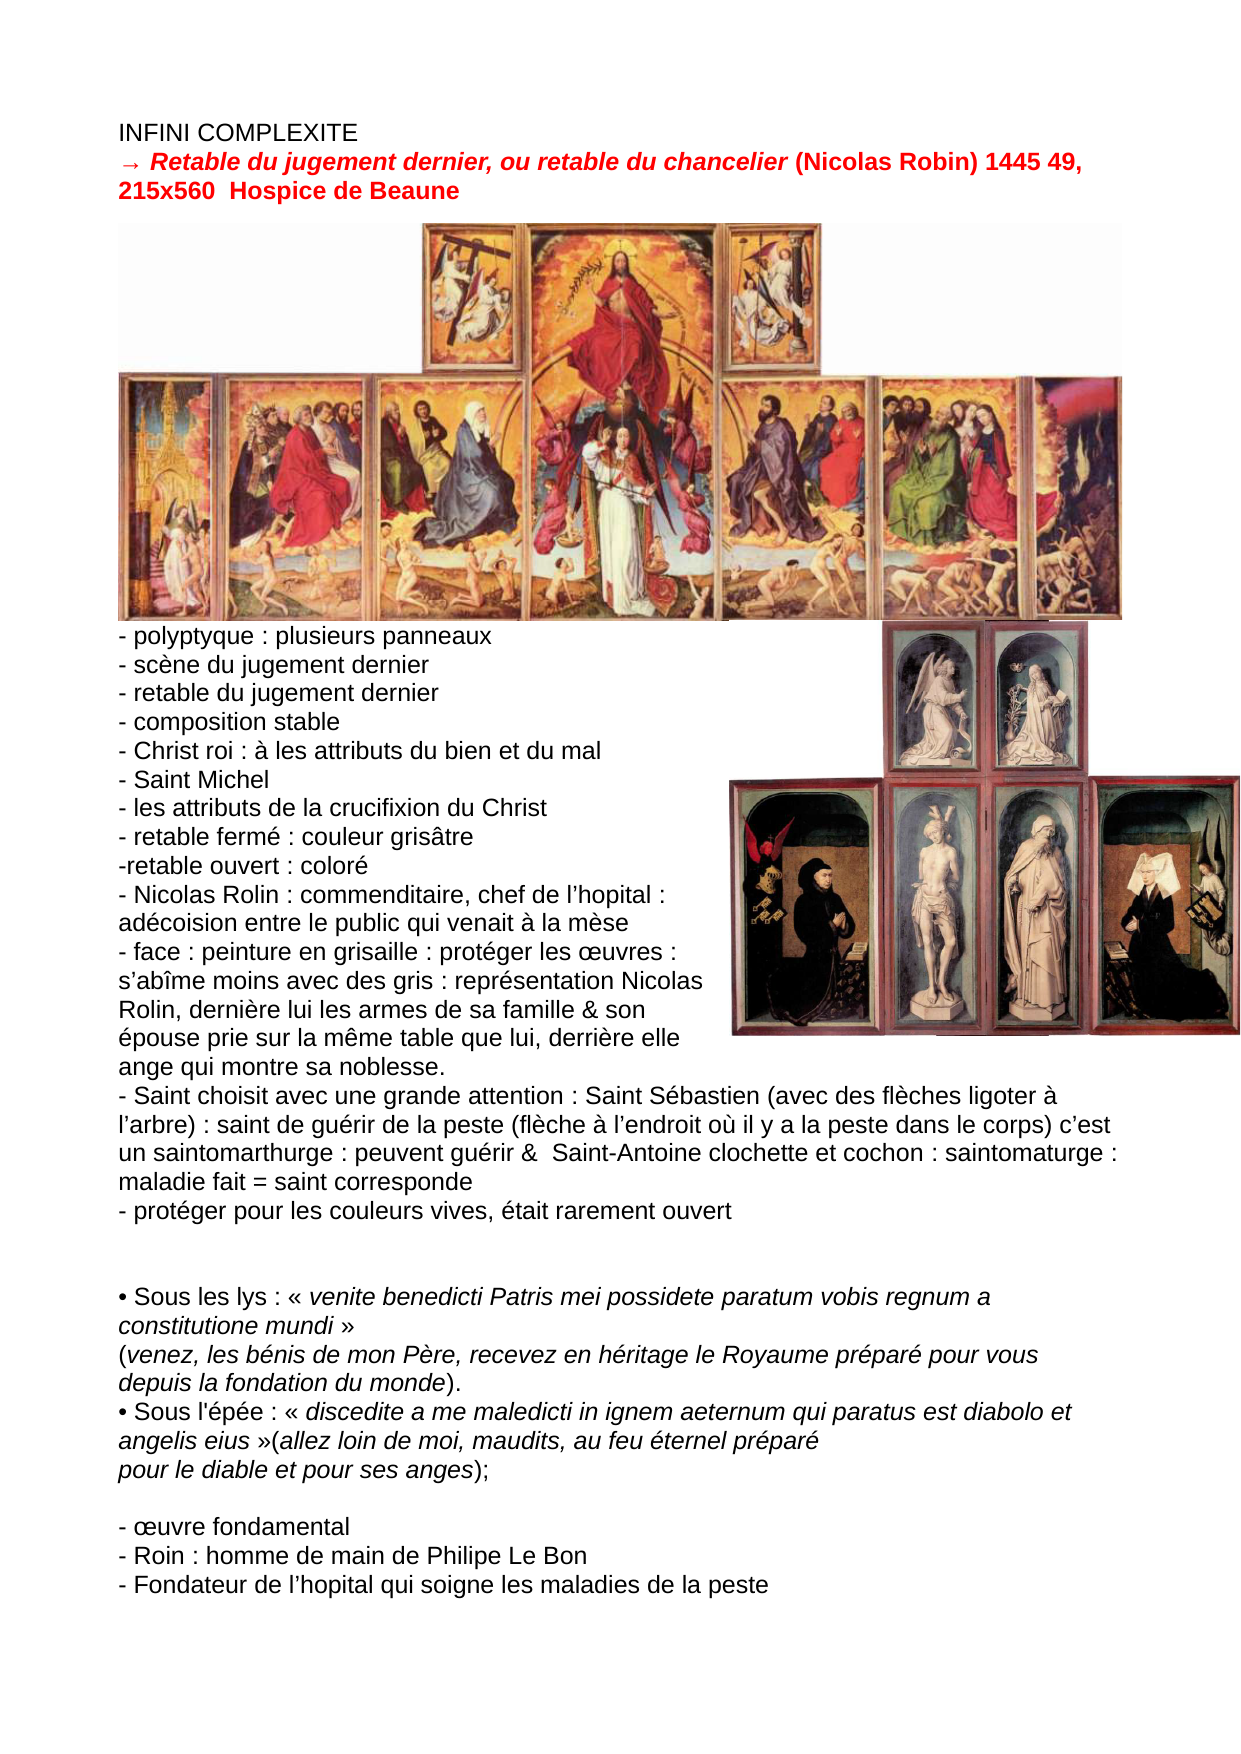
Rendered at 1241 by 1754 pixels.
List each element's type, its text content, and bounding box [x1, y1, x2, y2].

text - Saint Michel [118, 764, 729, 793]
text - protéger pour les couleurs vives, était rarement ouvert [118, 1196, 1122, 1224]
text - Fondateur de l’hopital qui soigne les maladies de la peste [118, 1569, 1122, 1598]
text - Christ roi : à les attributs du bien et du mal [118, 736, 729, 764]
text INFINI COMPLEXITE [118, 118, 1122, 147]
text • Sous les lys : « venite benedicti Patris mei possidete paratum vobis regnum a constitutione mundi » [118, 1282, 1122, 1339]
text • Sous l'épée : « discedite a me maledicti in ignem aeternum qui paratus est diabolo et angelis eius »(allez loin de moi, maudits, au feu éternel préparé [118, 1397, 1122, 1454]
text → Retable du jugement dernier, ou retable du chancelier (Nicolas Robin) 1445 49, 215x560 Hospice de Beaune [118, 147, 1122, 204]
picture [118, 223, 1241, 1036]
text [118, 204, 1122, 223]
text - Saint choisit avec une grande attention : Saint Sébastien (avec des flèches ligoter à l’arbre) : saint de guérir de la peste (flèche à l’endroit où il y a la peste dans le corps) c’est un saintomarthurge : peuvent guérir & Saint-Antoine clochette et cochon : saintomaturge : maladie fait = saint corresponde [118, 1081, 1122, 1196]
text - œuvre fondamental [118, 1512, 1122, 1541]
text - composition stable [118, 707, 729, 736]
text - scène du jugement dernier [118, 649, 729, 678]
text - polyptyque : plusieurs panneaux [118, 621, 729, 649]
text pour le diable et pour ses anges); [118, 1454, 1122, 1483]
text -retable ouvert : coloré [118, 851, 729, 879]
text - les attributs de la crucifixion du Christ [118, 793, 729, 822]
text - Nicolas Rolin : commenditaire, chef de l’hopital : adécoision entre le public qui venait à la mèse [118, 879, 729, 937]
text (venez, les bénis de mon Père, recevez en héritage le Royaume préparé pour vous depuis la fondation du monde). [118, 1339, 1122, 1397]
text - retable fermé : couleur grisâtre [118, 822, 729, 851]
text - Roin : homme de main de Philipe Le Bon [118, 1541, 1122, 1569]
text - face : peinture en grisaille : protéger les œuvres : s’abîme moins avec des gris : représentation Nicolas Rolin, dernière lui les armes de sa famille & son épouse prie sur la même table que lui, derrière elle ange qui montre sa noblesse. [118, 937, 1122, 1081]
text - retable du jugement dernier [118, 678, 729, 707]
